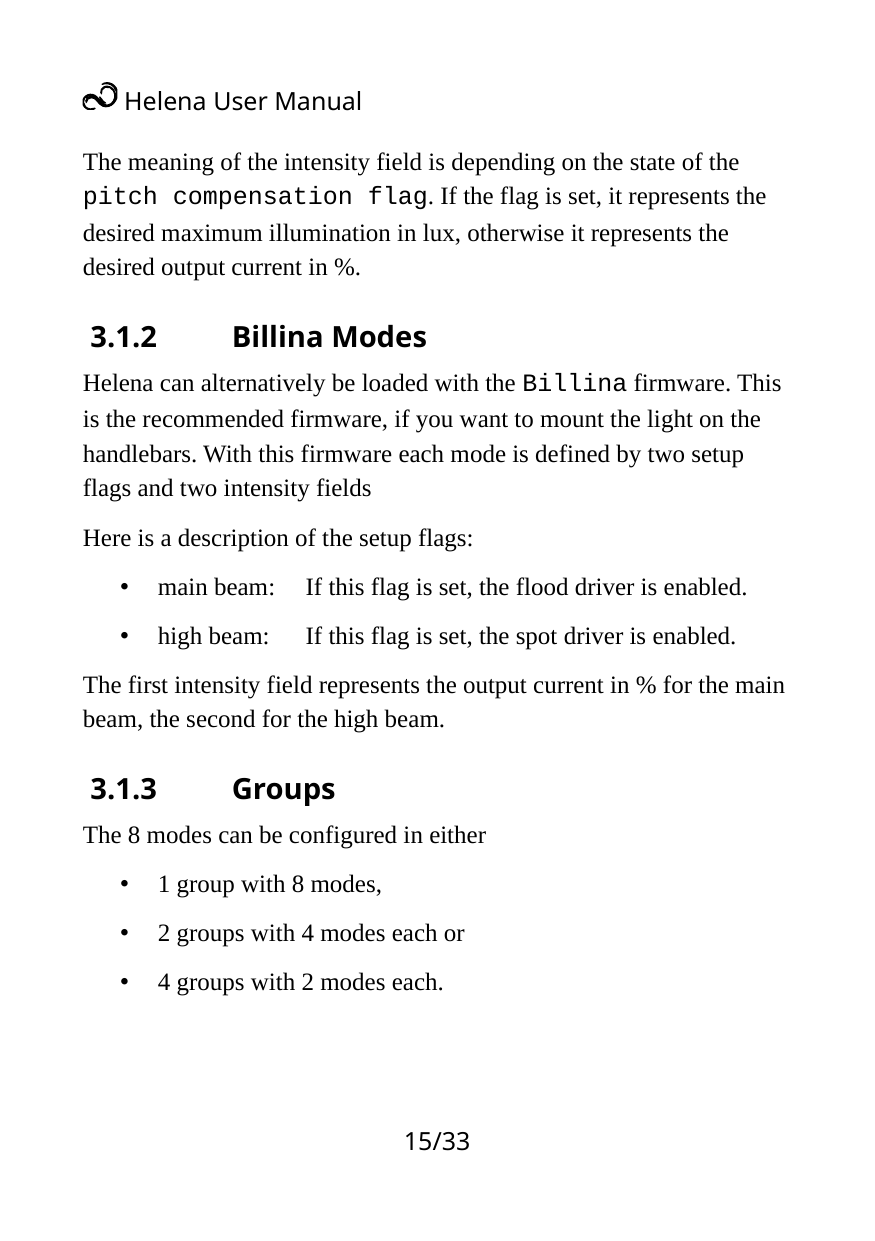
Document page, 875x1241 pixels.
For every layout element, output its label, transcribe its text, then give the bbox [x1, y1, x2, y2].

text The first intensity field represents the output current in % for the main beam, the second for the high beam. [83, 670, 791, 733]
list 1 group with 8 modes, [120, 869, 791, 898]
subtitle Groups [83, 768, 791, 808]
list 2 groups with 4 modes each or [120, 918, 791, 947]
subtitle Billina Modes [83, 316, 791, 356]
list high beam: If this flag is set, the spot driver is enabled. [120, 621, 791, 649]
text Helena can alternatively be loaded with the Billina firmware. This is the recommended firmware, if you want to mount the light on the handlebars. With this firmware each mode is defined by two setup flags and two intensity fields [83, 368, 791, 502]
text The 8 modes can be configured in either [83, 820, 791, 849]
list main beam: If this flag is set, the flood driver is enabled. [120, 572, 791, 600]
text Here is a description of the setup flags: [83, 523, 791, 551]
text The meaning of the intensity field is depending on the state of the pitch compensation flag. If the flag is set, it represents the desired maximum illumination in lux, otherwise it represents the desired output current in %. [83, 147, 791, 281]
list 4 groups with 2 modes each. [120, 967, 791, 996]
